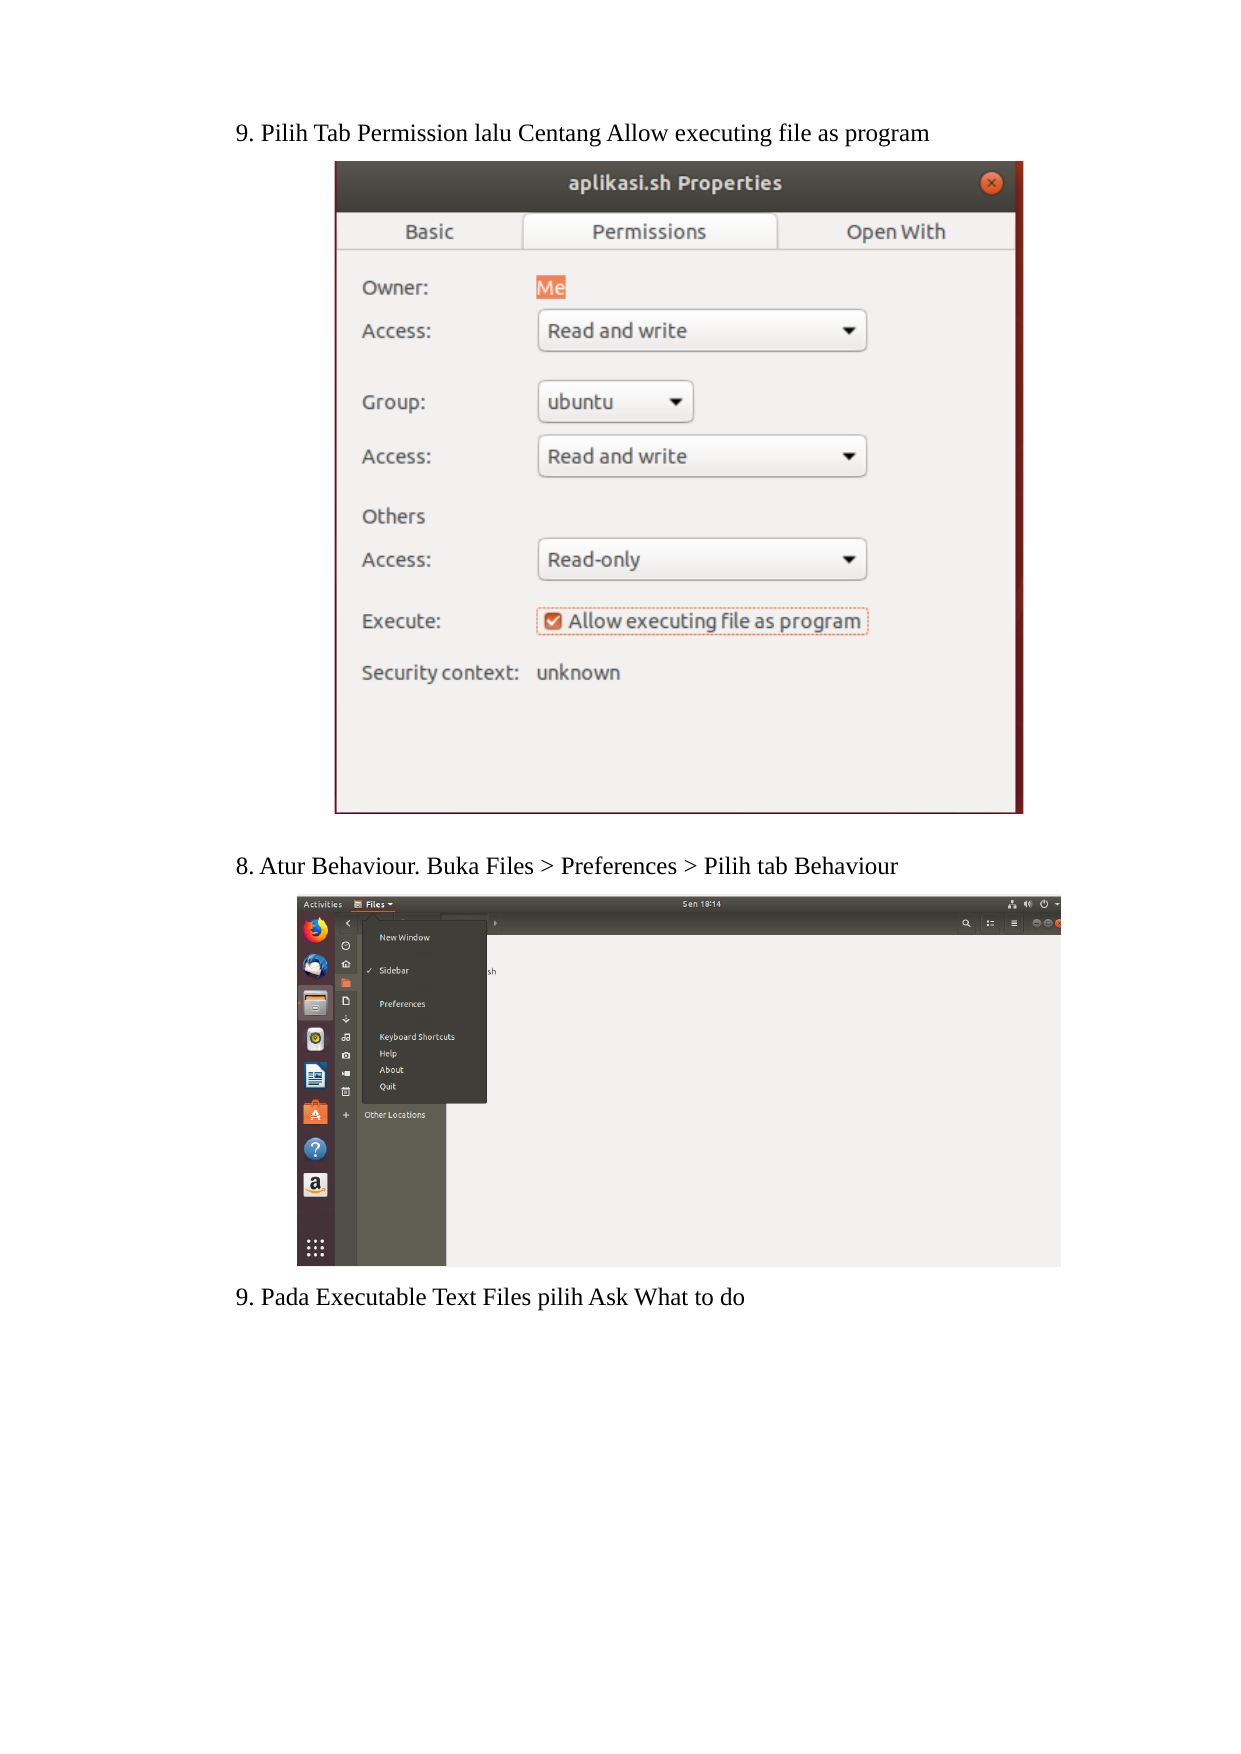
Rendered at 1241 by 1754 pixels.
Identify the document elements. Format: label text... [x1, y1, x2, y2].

text 8. Atur Behaviour. Buka Files > Preferences > Pilih tab Behaviour [236, 851, 1122, 880]
text 9. Pilih Tab Permission lalu Centang Allow executing file as program [236, 118, 1122, 147]
picture [334, 161, 1024, 814]
text 9. Pada Executable Text Files pilih Ask What to do [236, 1282, 1122, 1311]
picture [297, 894, 1061, 1267]
